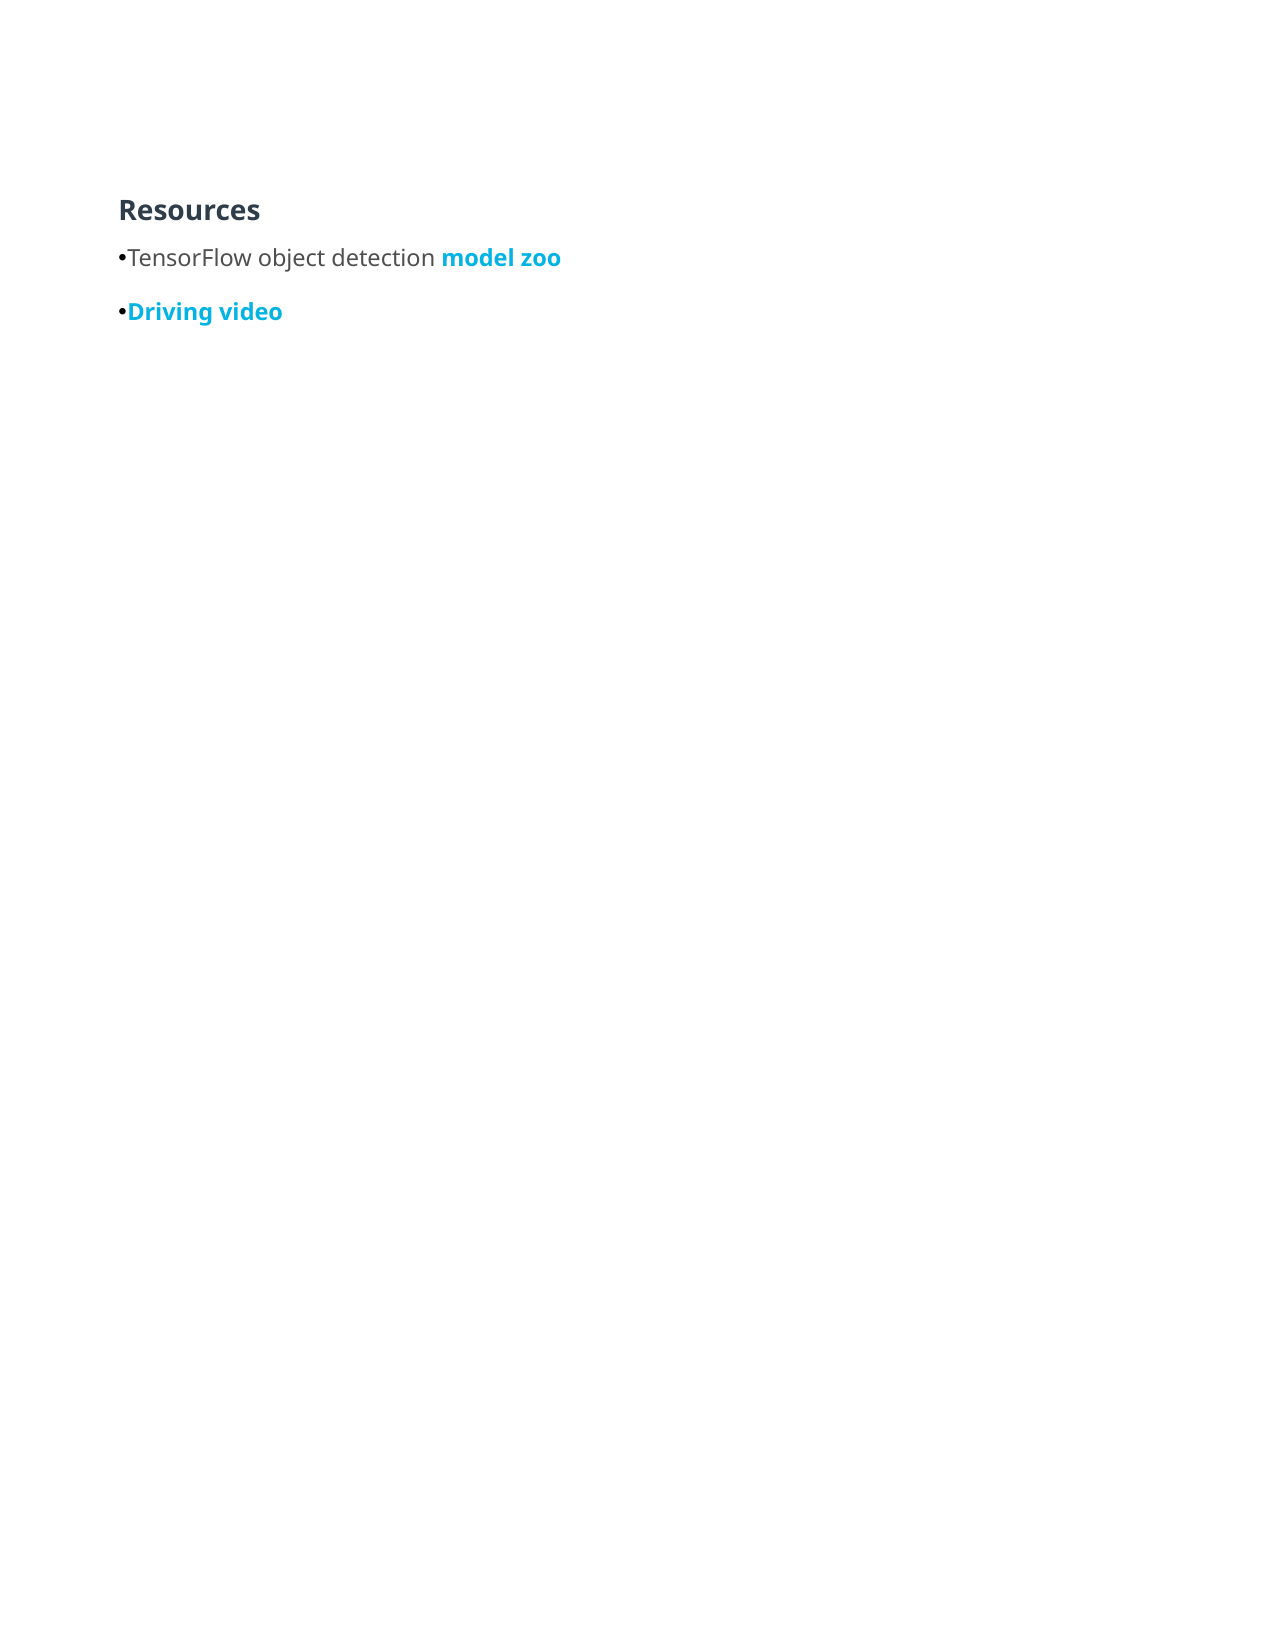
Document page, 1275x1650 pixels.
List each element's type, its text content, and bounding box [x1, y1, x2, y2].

list TensorFlow object detection model zoo [118, 241, 1157, 273]
subtitle Resources [118, 190, 1157, 228]
list Driving video [118, 295, 1157, 327]
